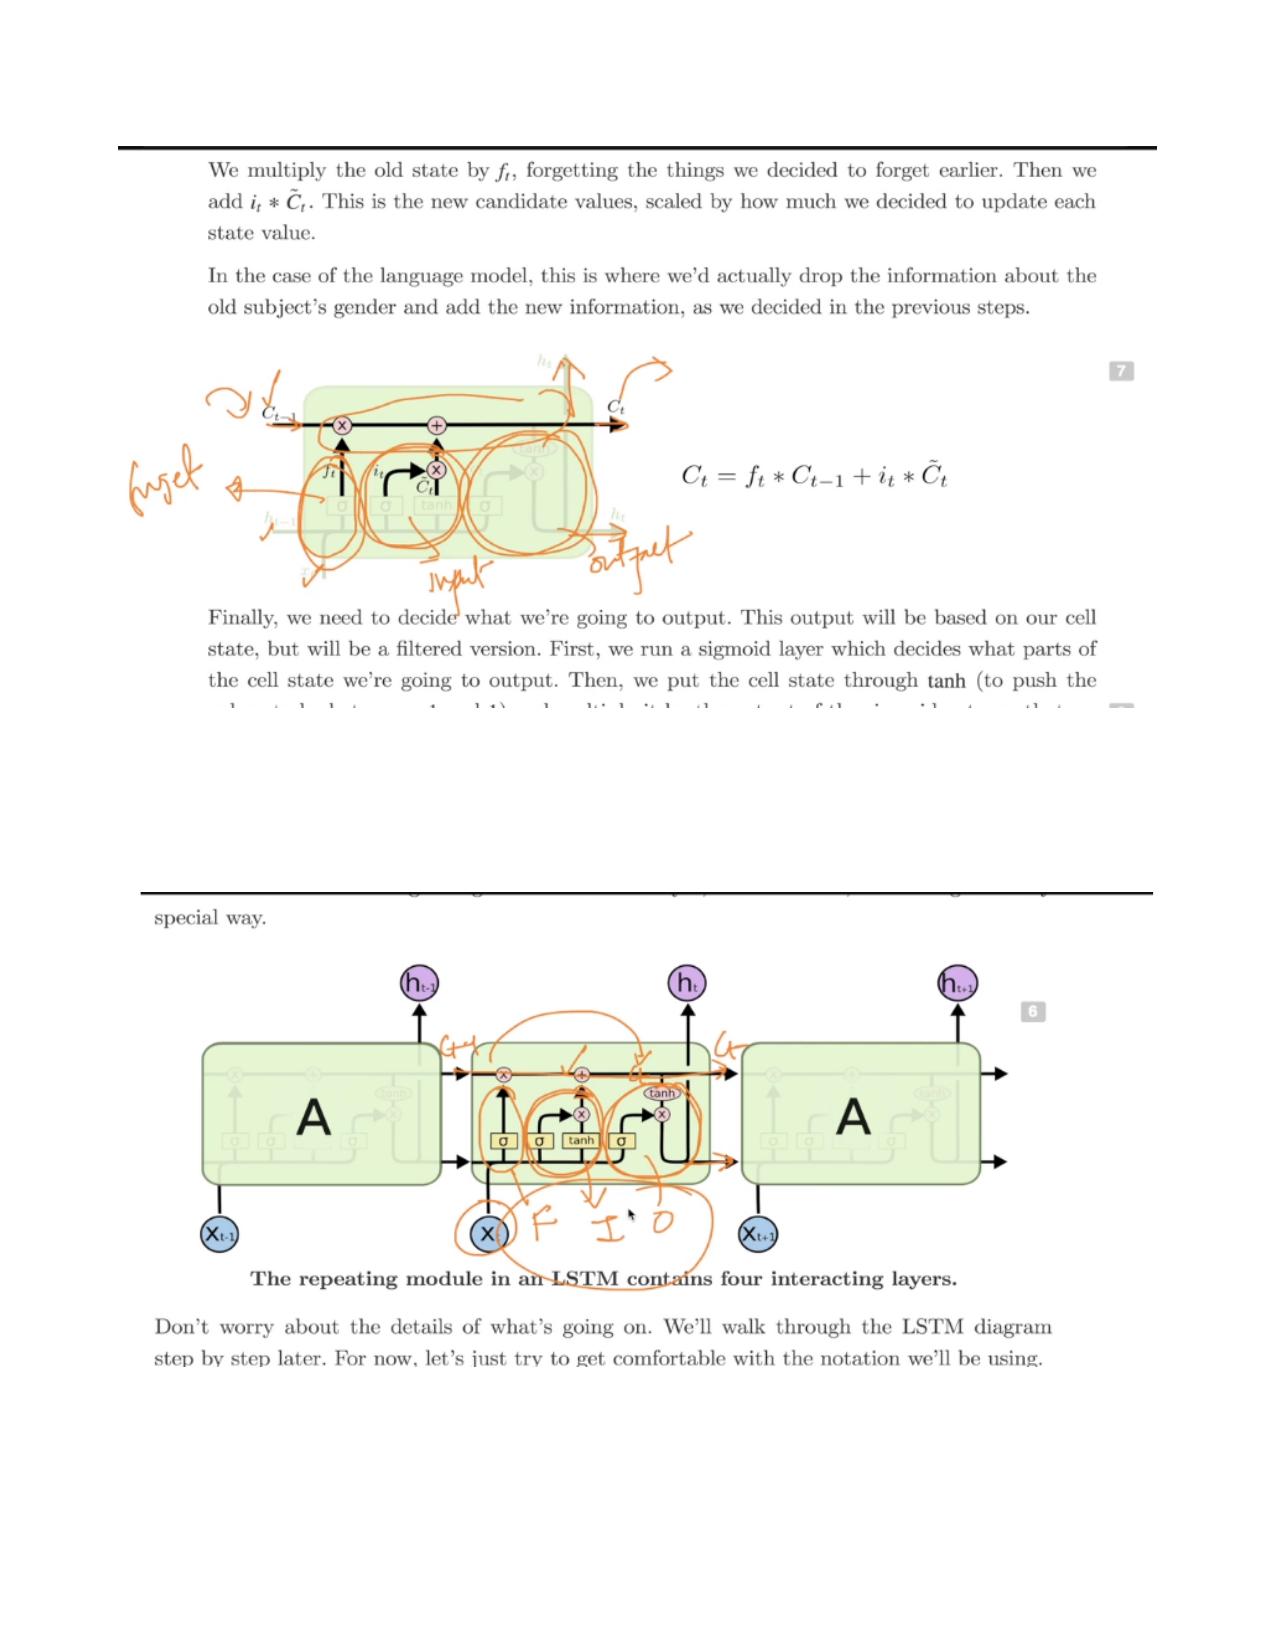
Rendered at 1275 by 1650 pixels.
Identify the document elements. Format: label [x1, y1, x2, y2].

picture [140, 892, 1154, 1367]
picture [118, 146, 1157, 708]
